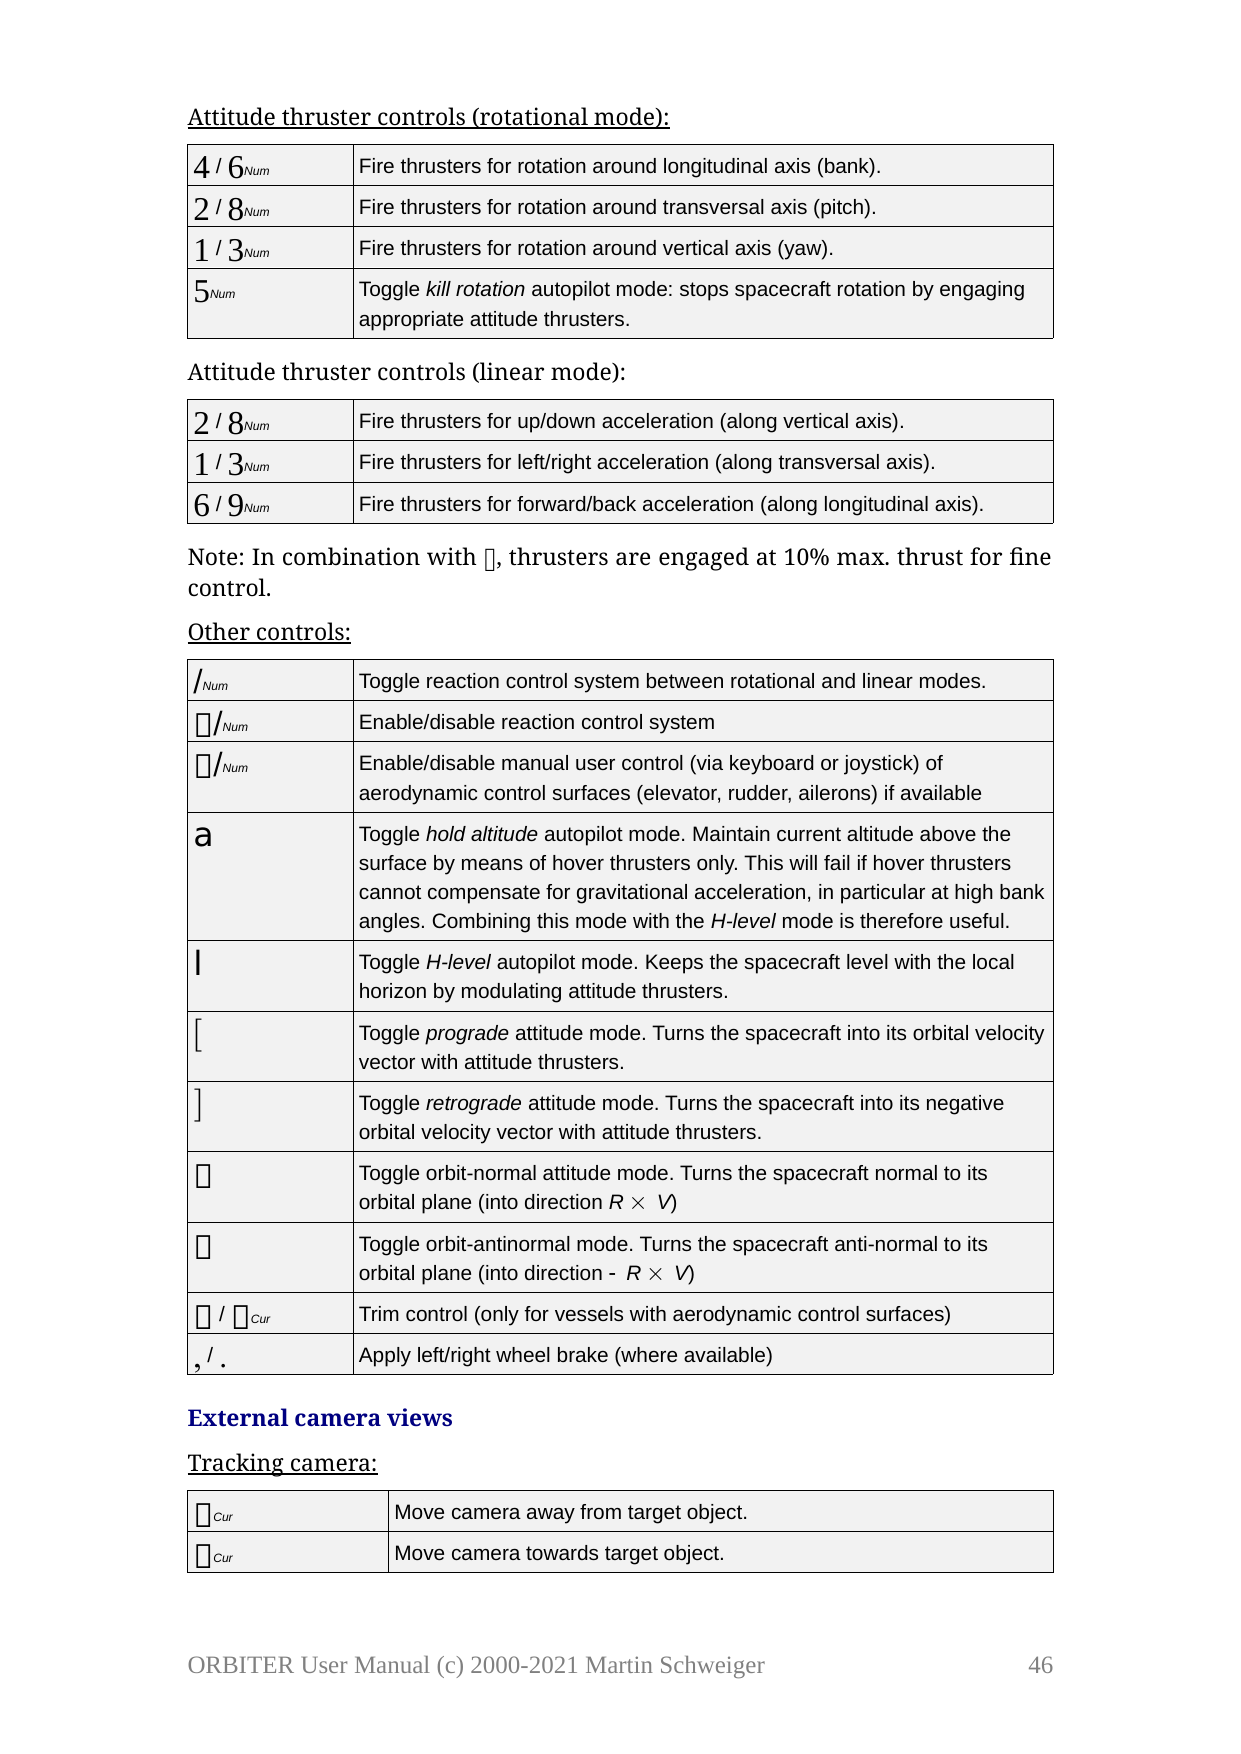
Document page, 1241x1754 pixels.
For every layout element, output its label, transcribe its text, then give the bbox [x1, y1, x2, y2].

table_cell Enable/disable reaction control system [354, 701, 1053, 741]
table_cell Move camera towards target object. [389, 1532, 1053, 1572]
table_cell /Num [188, 701, 353, 741]
table_cell 5Num [188, 269, 353, 338]
table_header /Num [188, 660, 353, 700]
table_header 2 / 8Num [188, 400, 353, 440]
table_header Toggle reaction control system between rotational and linear modes. [354, 660, 1053, 700]
table_cell Apply left/right wheel brake (where available) [354, 1334, 1053, 1374]
table_cell ] [188, 1082, 353, 1151]
table_cell /Num [188, 742, 353, 812]
table_header Fire thrusters for up/down acceleration (along vertical axis). [354, 400, 1053, 440]
table_cell 1 / 3Num [188, 227, 353, 267]
table_header Fire thrusters for rotation around longitudinal axis (bank). [354, 145, 1053, 185]
table_cell 6 / 9Num [188, 483, 353, 523]
table_cell Fire thrusters for left/right acceleration (along transversal axis). [354, 441, 1053, 482]
table_cell 2 / 8Num [188, 186, 353, 226]
table_cell 1 / 3Num [188, 441, 353, 482]
text Note: In combination with , thrusters are engaged at 10% max. thrust for fine control. [187, 541, 1053, 603]
table_header Move camera away from target object. [389, 1491, 1053, 1531]
table_cell l [188, 941, 353, 1011]
table_cell Trim control (only for vessels with aerodynamic control surfaces) [354, 1293, 1053, 1333]
table_cell Toggle retrograde attitude mode. Turns the spacecraft into its negative orbital velocity vector with attitude thrusters. [354, 1082, 1053, 1151]
table_cell Toggle H-level autopilot mode. Keeps the spacecraft level with the local horizon by modulating attitude thrusters. [354, 941, 1053, 1011]
table_cell Fire thrusters for rotation around vertical axis (yaw). [354, 227, 1053, 267]
table_header Cur [188, 1491, 388, 1531]
table_cell Toggle orbit-normal attitude mode. Turns the spacecraft normal to its orbital plane (into direction R  V) [354, 1152, 1053, 1222]
table_cell  [188, 1152, 353, 1222]
table_cell , / . [188, 1334, 353, 1374]
table_cell  [188, 1223, 353, 1292]
text Attitude thruster controls (linear mode): [187, 356, 1053, 387]
text Other controls: [187, 615, 1053, 647]
table_cell Toggle hold altitude autopilot mode. Maintain current altitude above the surface by means of hover thrusters only. This will fail if hover thrusters cannot compensate for gravitational acceleration, in particular at high bank angles. Combining this mode with the H-level mode is therefore useful. [354, 813, 1053, 940]
table_cell Fire thrusters for rotation around transversal axis (pitch). [354, 186, 1053, 226]
table_cell Enable/disable manual user control (via keyboard or joystick) of aerodynamic control surfaces (elevator, rudder, ailerons) if available [354, 742, 1053, 812]
text Attitude thruster controls (rotational mode): [187, 100, 1053, 132]
table_cell a [188, 813, 353, 940]
table_cell Cur [188, 1532, 388, 1572]
subtitle External camera views [187, 1402, 1053, 1433]
table_cell  / Cur [188, 1293, 353, 1333]
table_cell Toggle prograde attitude mode. Turns the spacecraft into its orbital velocity vector with attitude thrusters. [354, 1012, 1053, 1081]
table_cell Fire thrusters for forward/back acceleration (along longitudinal axis). [354, 483, 1053, 523]
table_cell [ [188, 1012, 353, 1081]
table_header 4 / 6Num [188, 145, 353, 185]
table_cell Toggle orbit-antinormal mode. Turns the spacecraft anti-normal to its orbital plane (into direction  R  V) [354, 1223, 1053, 1292]
table_cell Toggle kill rotation autopilot mode: stops spacecraft rotation by engaging appropriate attitude thrusters. [354, 269, 1053, 338]
text Tracking camera: [187, 1446, 1053, 1477]
